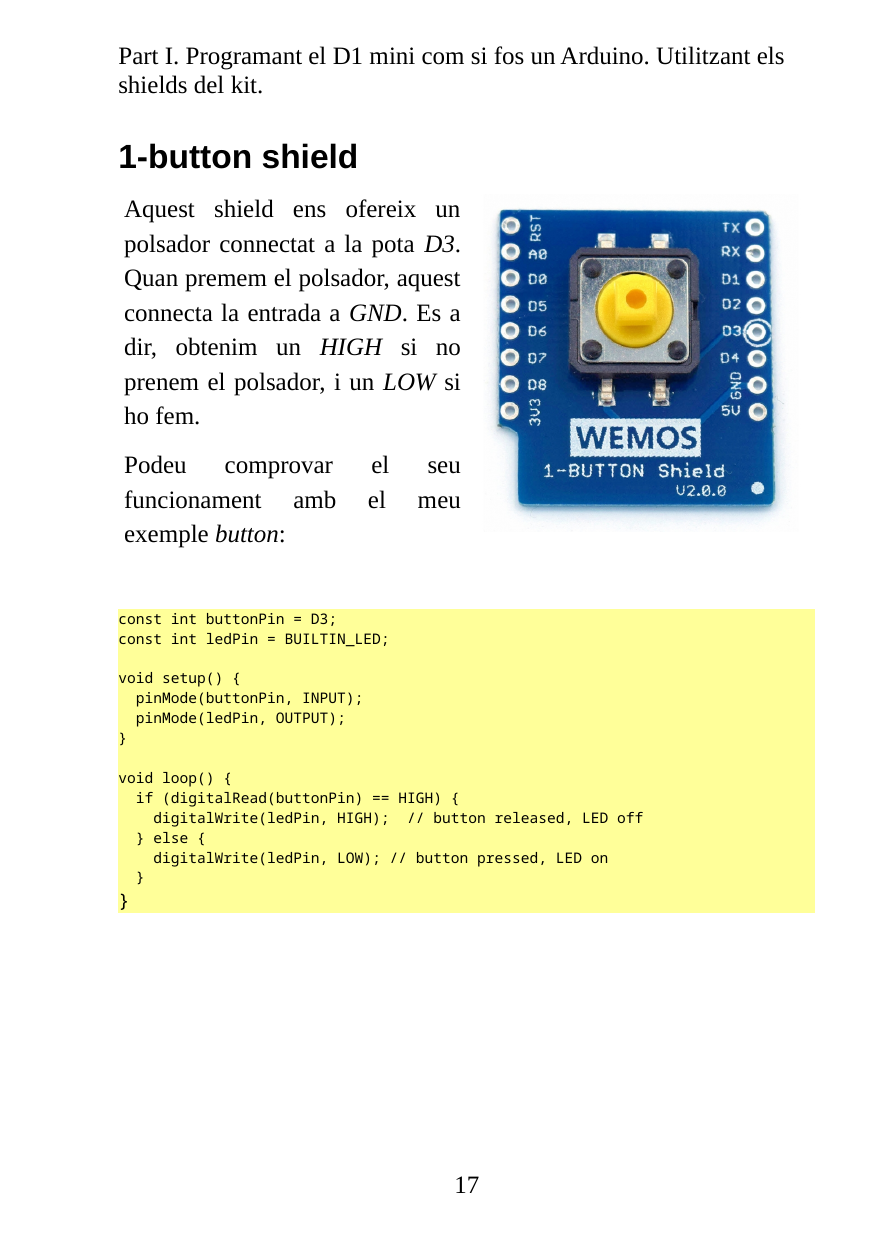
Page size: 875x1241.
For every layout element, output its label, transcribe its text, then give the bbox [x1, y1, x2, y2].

text } [118, 887, 815, 913]
text if (digitalRead(buttonPin) == HIGH) { [118, 788, 815, 808]
text const int ledPin = BUILTIN_LED; [118, 628, 815, 648]
text void loop() { [118, 768, 815, 788]
text } [118, 728, 815, 748]
text pinMode(ledPin, OUTPUT); [118, 708, 815, 728]
text } [118, 867, 815, 887]
subtitle 1-button shield [118, 137, 815, 176]
table_header Aquest shield ens ofereix un polsador connectat a la pota D3. Quan premem el polsador, aquest connecta la entrada a GND. Es a dir, obtenim un HIGH si no prenem el polsador, i un LOW si ho fem. Podeu comprovar el seu funcionament amb el meu exemple button: [118, 189, 466, 568]
table_header [466, 189, 815, 568]
text void setup() { [118, 668, 815, 688]
text } else { [118, 827, 815, 847]
text digitalWrite(ledPin, LOW); // button pressed, LED on [118, 847, 815, 867]
text pinMode(buttonPin, INPUT); [118, 688, 815, 708]
text digitalWrite(ledPin, HIGH); // button released, LED off [118, 808, 815, 827]
text const int buttonPin = D3; [118, 609, 815, 628]
picture [472, 194, 810, 532]
